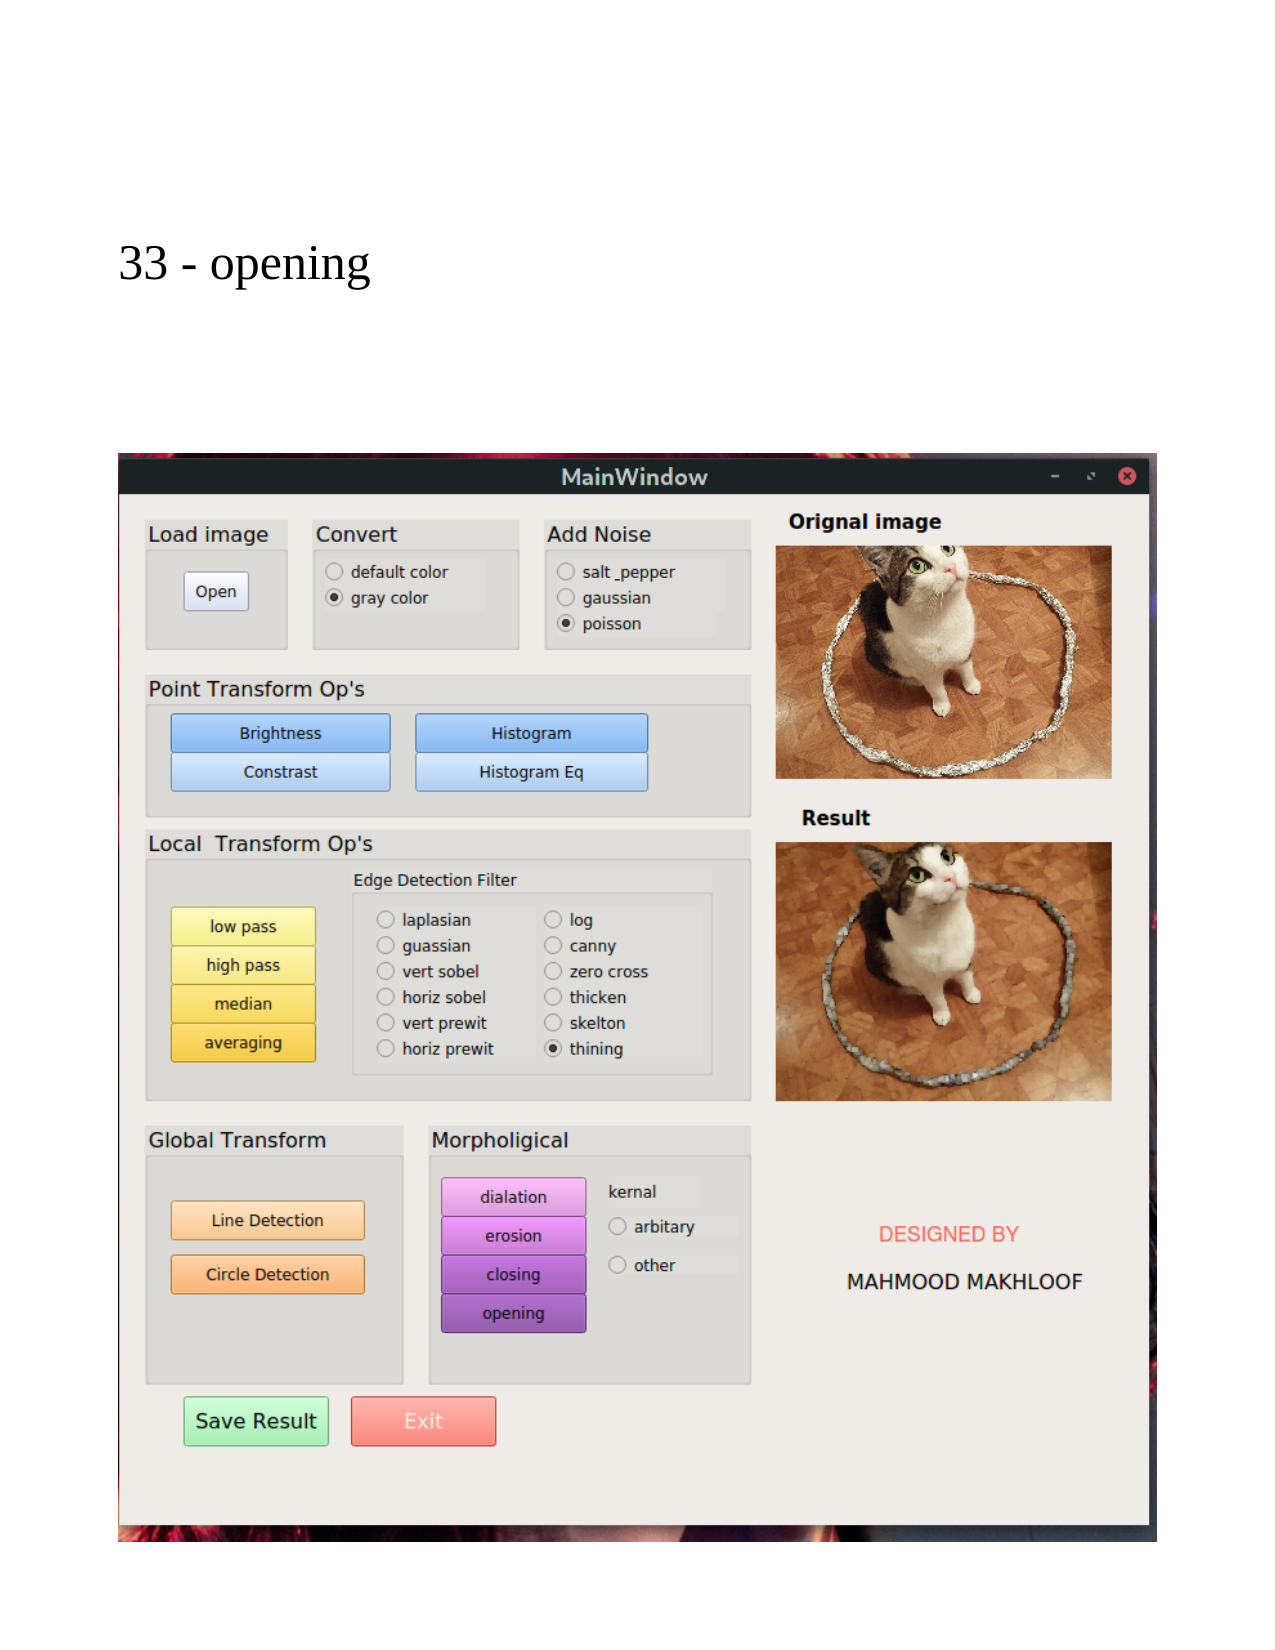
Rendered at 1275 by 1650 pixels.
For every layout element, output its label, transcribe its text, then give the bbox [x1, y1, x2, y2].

picture [118, 453, 1157, 1542]
text 33 - opening [118, 233, 1157, 291]
